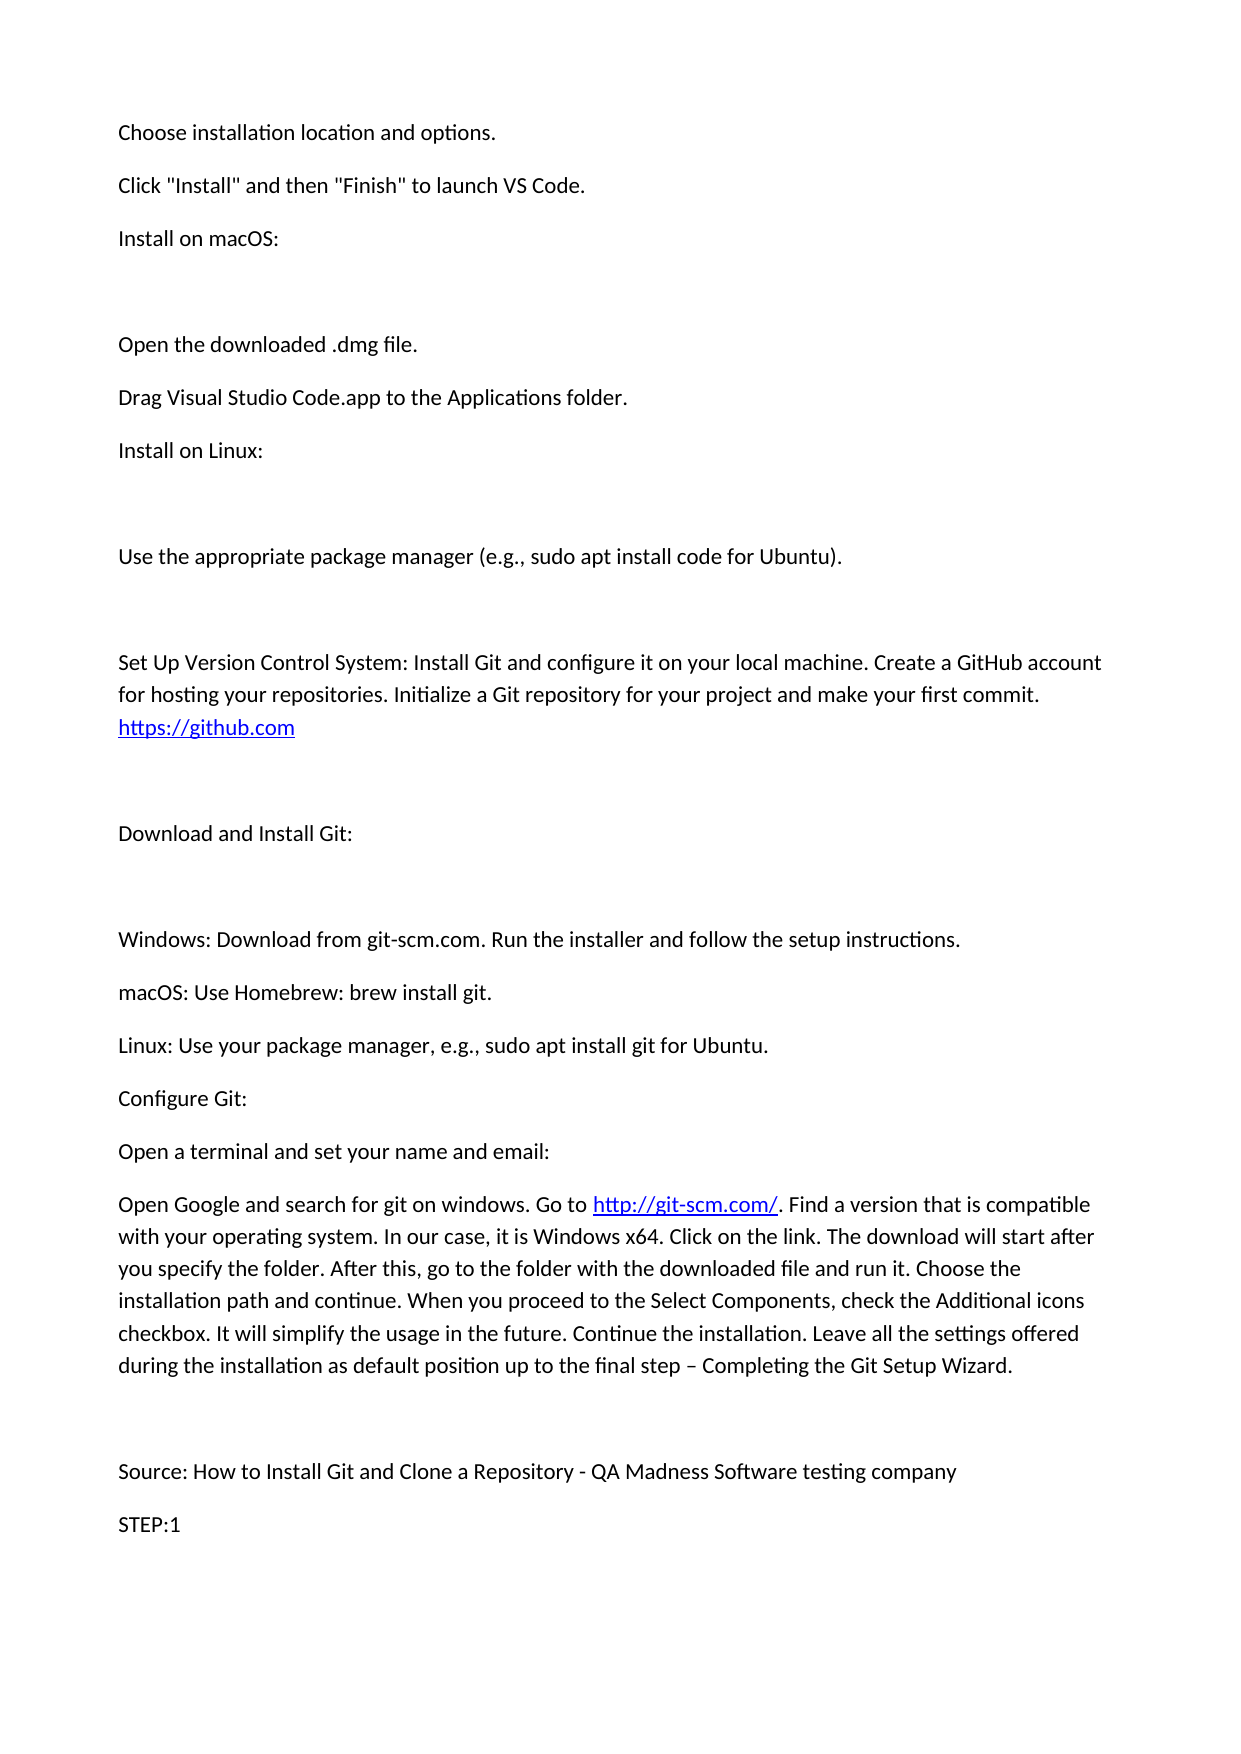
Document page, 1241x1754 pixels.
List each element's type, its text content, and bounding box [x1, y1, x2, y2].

text Install on macOS: [118, 224, 1122, 252]
text Open Google and search for git on windows. Go to http://git-scm.com/. Find a version that is compatible with your operating system. In our case, it is Windows x64. Click on the link. The download will start after you specify the folder. After this, go to the folder with the downloaded file and run it. Choose the installation path and continue. When you proceed to the Select Components, check the Additional icons checkbox. It will simplify the usage in the future. Continue the installation. Leave all the settings offered during the installation as default position up to the final step – Completing the Git Setup Wizard. [118, 1190, 1122, 1379]
text STEP:1 [118, 1510, 1122, 1538]
text Drag Visual Studio Code.app to the Applications folder. [118, 383, 1122, 411]
text Windows: Download from git-scm.com. Run the installer and follow the setup instructions. [118, 925, 1122, 953]
text Install on Linux: [118, 436, 1122, 464]
text Configure Git: [118, 1084, 1122, 1112]
text Open the downloaded .dmg file. [118, 330, 1122, 358]
text Choose installation location and options. [118, 118, 1122, 146]
text Download and Install Git: [118, 819, 1122, 847]
text Source: How to Install Git and Clone a Repository - QA Madness Software testing company [118, 1457, 1122, 1485]
text Click "Install" and then "Finish" to launch VS Code. [118, 171, 1122, 199]
text Linux: Use your package manager, e.g., sudo apt install git for Ubuntu. [118, 1031, 1122, 1059]
text Use the appropriate package manager (e.g., sudo apt install code for Ubuntu). [118, 542, 1122, 570]
text macOS: Use Homebrew: brew install git. [118, 978, 1122, 1006]
text Open a terminal and set your name and email: [118, 1137, 1122, 1165]
text Set Up Version Control System: Install Git and configure it on your local machine. Create a GitHub account for hosting your repositories. Initialize a Git repository for your project and make your first commit. https://github.com [118, 648, 1122, 741]
